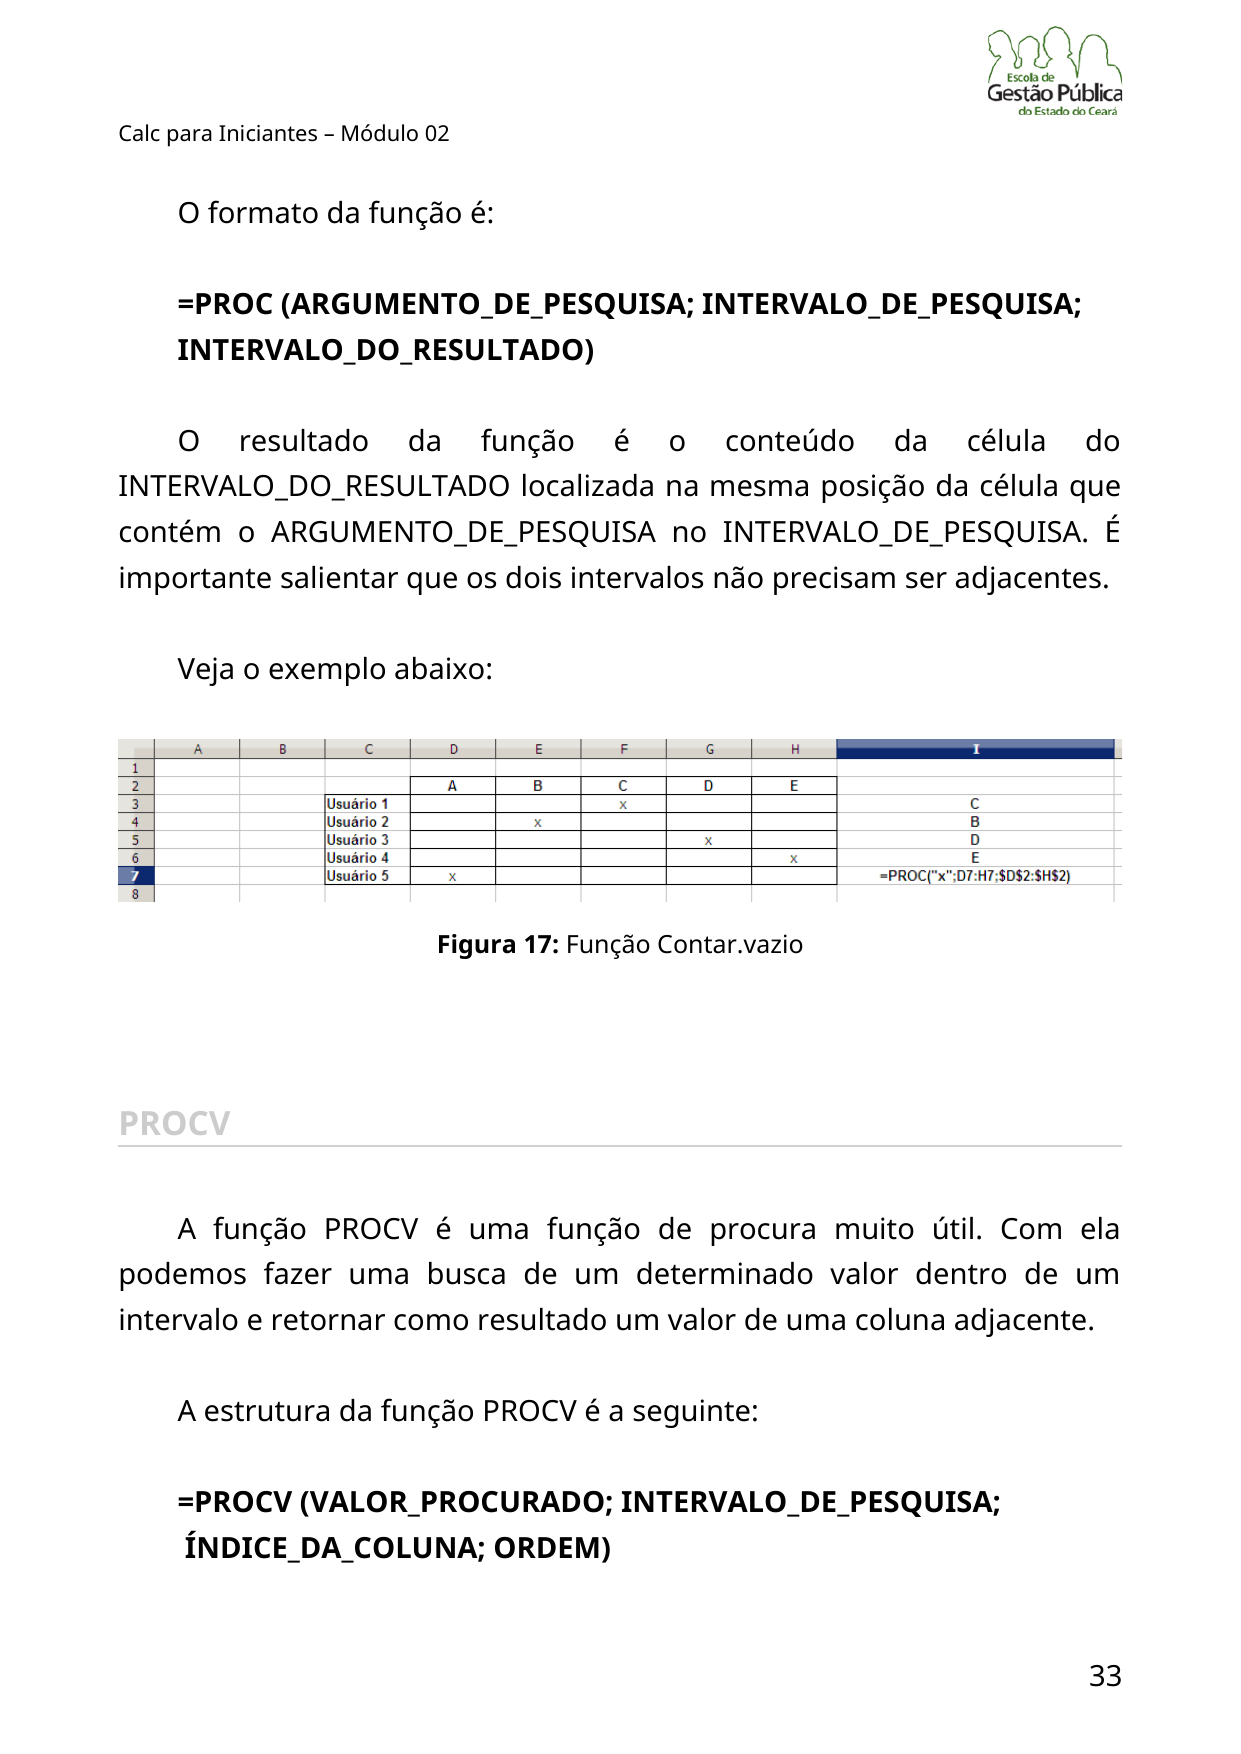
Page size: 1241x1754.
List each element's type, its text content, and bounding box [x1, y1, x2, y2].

picture [118, 739, 1123, 902]
picture [118, 26, 1123, 115]
text A função PROCV é uma função de procura muito útil. Com ela podemos fazer uma busca de um determinado valor dentro de um intervalo e retornar como resultado um valor de uma coluna adjacente. [118, 1208, 1122, 1339]
text O formato da função é: [118, 192, 1122, 232]
text A estrutura da função PROCV é a seguinte: [118, 1390, 1122, 1430]
subtitle PROCV [118, 1075, 1122, 1145]
text Veja o exemplo abaixo: [118, 648, 1122, 688]
text O resultado da função é o conteúdo da célula do INTERVALO_DO_RESULTADO localizada na mesma posição da célula que contém o ARGUMENTO_DE_PESQUISA no INTERVALO_DE_PESQUISA. É importante salientar que os dois intervalos não precisam ser adjacentes. [118, 420, 1122, 597]
text =PROC (ARGUMENTO_DE_PESQUISA; INTERVALO_DE_PESQUISA; [118, 283, 1122, 323]
text =PROCV (VALOR_PROCURADO; INTERVALO_DE_PESQUISA; [118, 1482, 1122, 1521]
text Figura 17: Função Contar.vazio [118, 902, 1122, 960]
text ÍNDICE_DA_COLUNA; ORDEM) [118, 1527, 1122, 1567]
text INTERVALO_DO_RESULTADO) [118, 329, 1122, 368]
